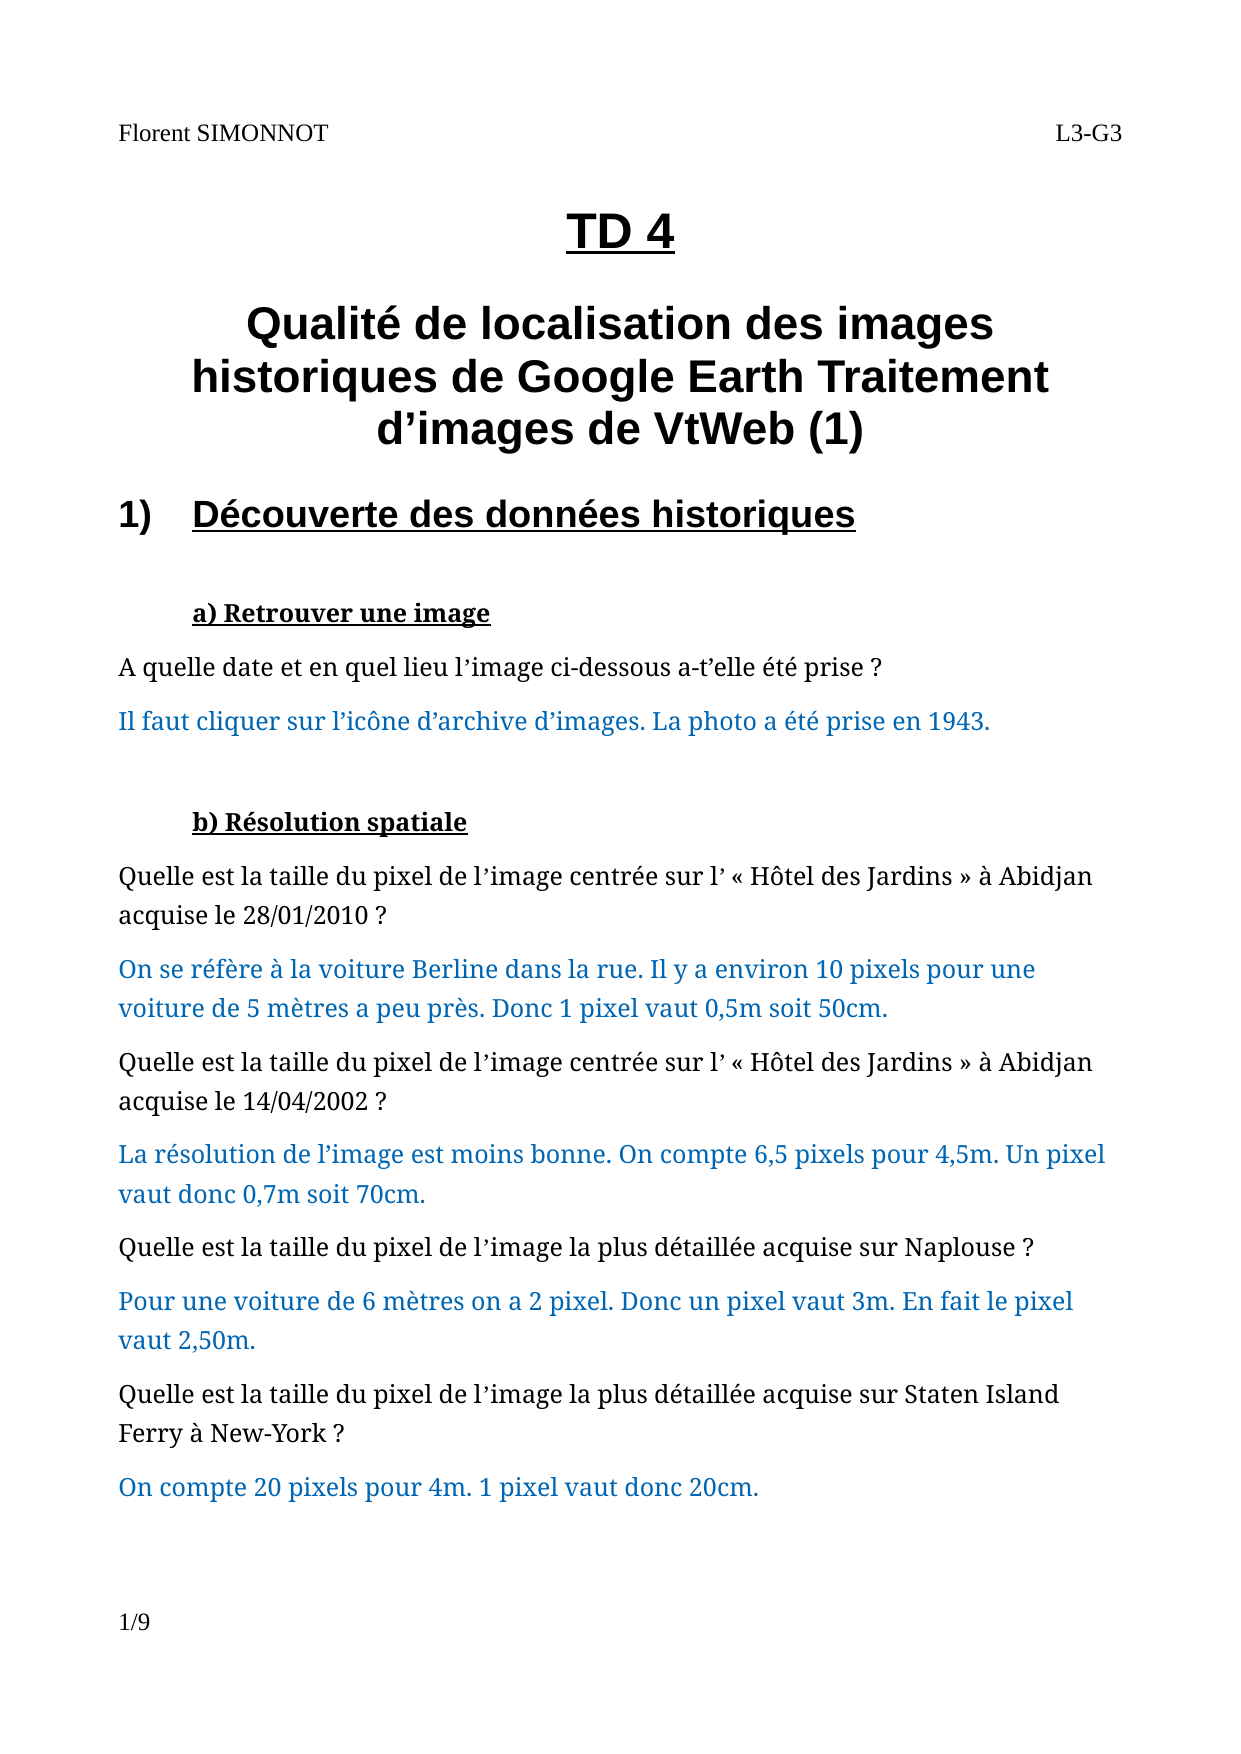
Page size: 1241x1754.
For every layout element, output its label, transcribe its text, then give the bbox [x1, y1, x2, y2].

text On se réfère à la voiture Berline dans la rue. Il y a environ 10 pixels pour une voiture de 5 mètres a peu près. Donc 1 pixel vaut 0,5m soit 50cm. [118, 951, 1122, 1024]
text La résolution de l’image est moins bonne. On compte 6,5 pixels pour 4,5m. Un pixel vaut donc 0,7m soit 70cm. [118, 1137, 1122, 1210]
subtitle Découverte des données historiques [118, 492, 1122, 536]
text Quelle est la taille du pixel de l’image centrée sur l’ « Hôtel des Jardins » à Abidjan acquise le 14/04/2002 ? [118, 1044, 1122, 1117]
text b) Résolution spatiale [118, 804, 1122, 839]
text On compte 20 pixels pour 4m. 1 pixel vaut donc 20cm. [118, 1469, 1122, 1504]
text Quelle est la taille du pixel de l’image centrée sur l’ « Hôtel des Jardins » à Abidjan acquise le 28/01/2010 ? [118, 858, 1122, 932]
text Il faut cliquer sur l’icône d’archive d’images. La photo a été prise en 1943. [118, 703, 1122, 737]
text Quelle est la taille du pixel de l’image la plus détaillée acquise sur Naplouse ? [118, 1230, 1122, 1264]
text a) Retrouver une image [118, 596, 1122, 630]
text A quelle date et en quel lieu l’image ci-dessous a-t’elle été prise ? [118, 649, 1122, 683]
text Quelle est la taille du pixel de l’image la plus détaillée acquise sur Staten Island Ferry à New-York ? [118, 1377, 1122, 1450]
title TD 4 [118, 201, 1122, 259]
text Pour une voiture de 6 mètres on a 2 pixel. Donc un pixel vaut 3m. En fait le pixel vaut 2,50m. [118, 1284, 1122, 1357]
title Qualité de localisation des images historiques de Google Earth Traitement d’images de VtWeb (1) [118, 296, 1122, 454]
